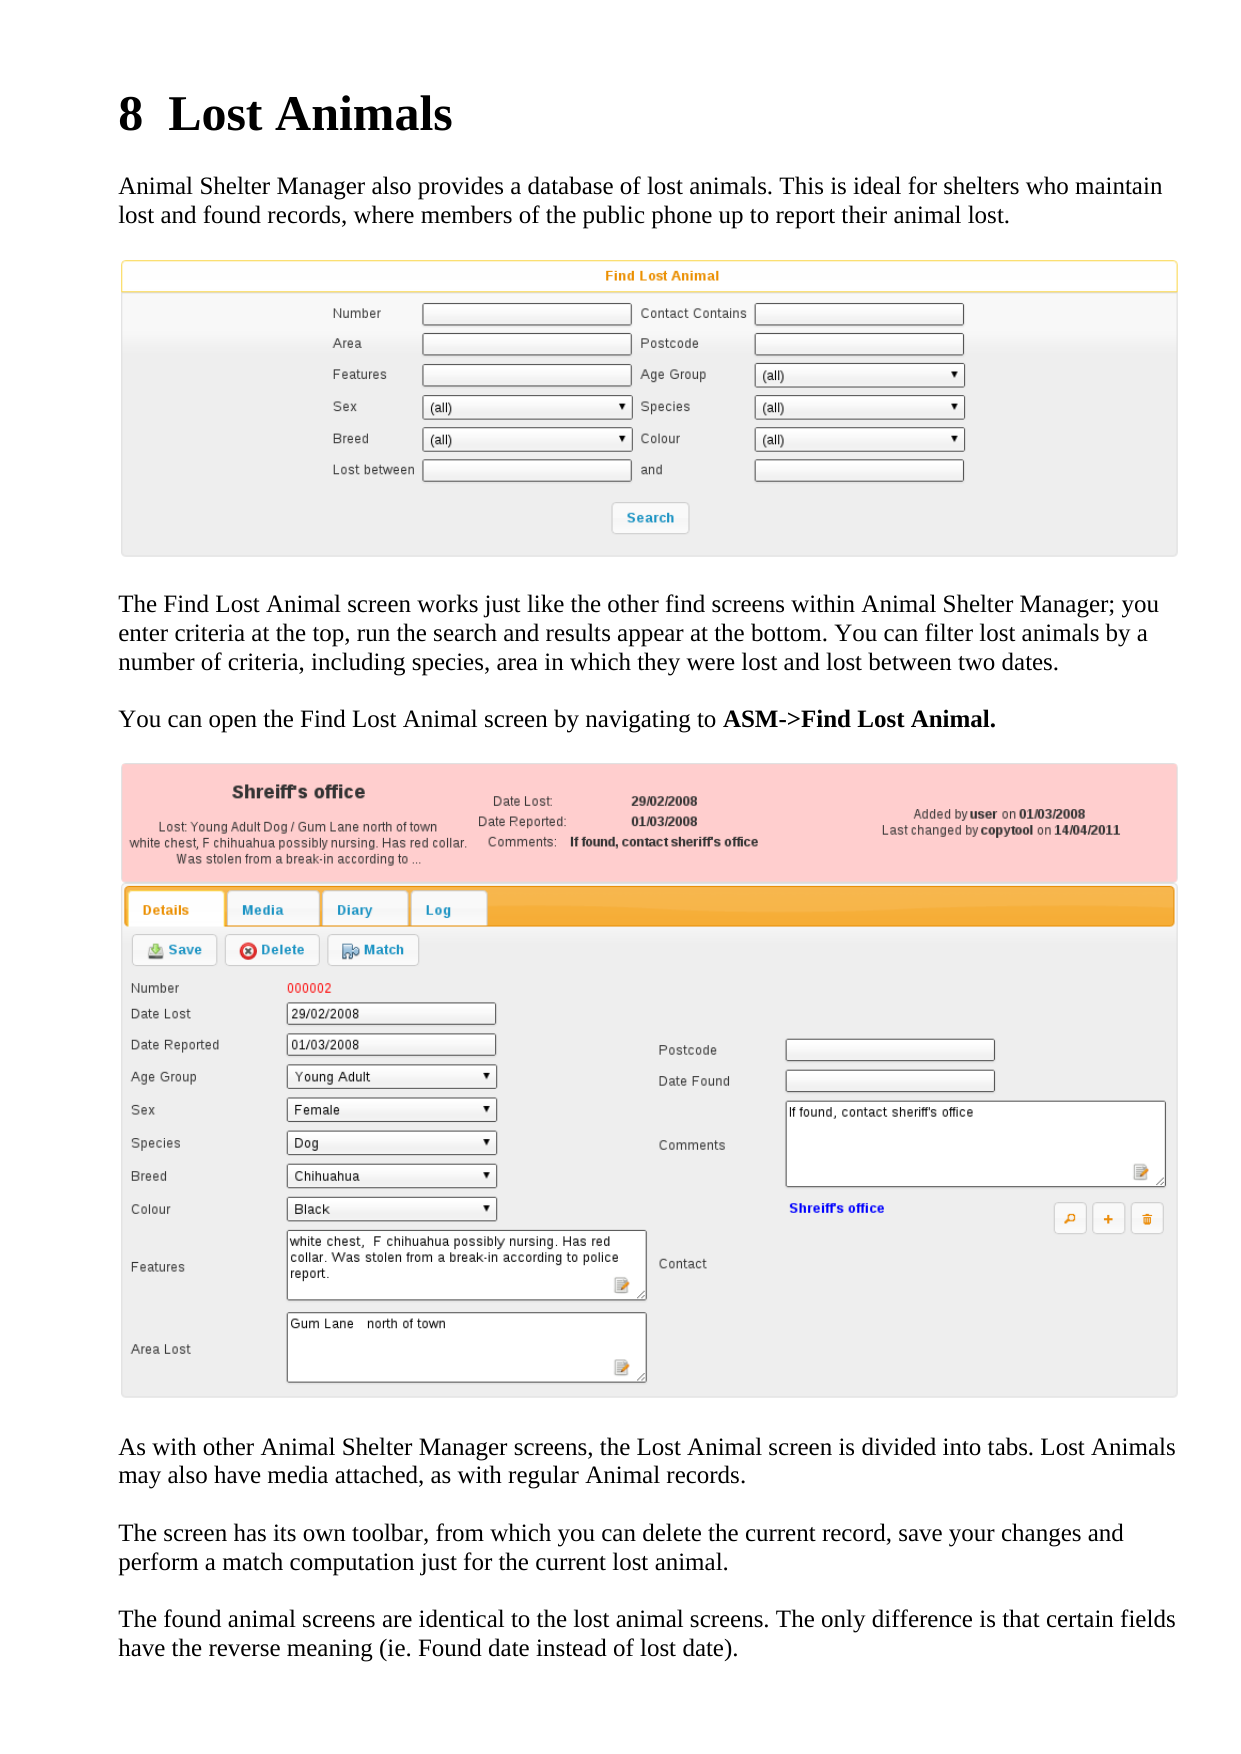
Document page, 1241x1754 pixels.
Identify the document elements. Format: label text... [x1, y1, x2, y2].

text The found animal screens are identical to the lost animal screens. The only difference is that certain fields have the reverse meaning (ie. Found date instead of lost date). [118, 1604, 1181, 1662]
text As with other Animal Shelter Manager screens, the Lost Animal screen is divided into tabs. Lost Animals may also have media attached, as with regular Animal records. [118, 1432, 1181, 1489]
picture [118, 761, 1182, 1403]
text The Find Lost Animal screen works just like the other find screens within Animal Shelter Manager; you enter criteria at the top, run the search and results appear at the bottom. You can filter lost animals by a number of criteria, including species, area in which they were lost and lost between two dates. [118, 589, 1181, 675]
text Animal Shelter Manager also provides a database of lost animals. This is ideal for shelters who maintain lost and found records, where members of the public phone up to report their animal lost. [118, 171, 1181, 228]
text You can open the Find Lost Animal screen by navigating to ASM->Find Lost Animal. [118, 704, 1181, 733]
text The screen has its own toolbar, from which you can delete the current record, save your changes and perform a match computation just for the current lost animal. [118, 1518, 1181, 1575]
subtitle Lost Animals [118, 84, 1181, 142]
picture [118, 257, 1182, 561]
